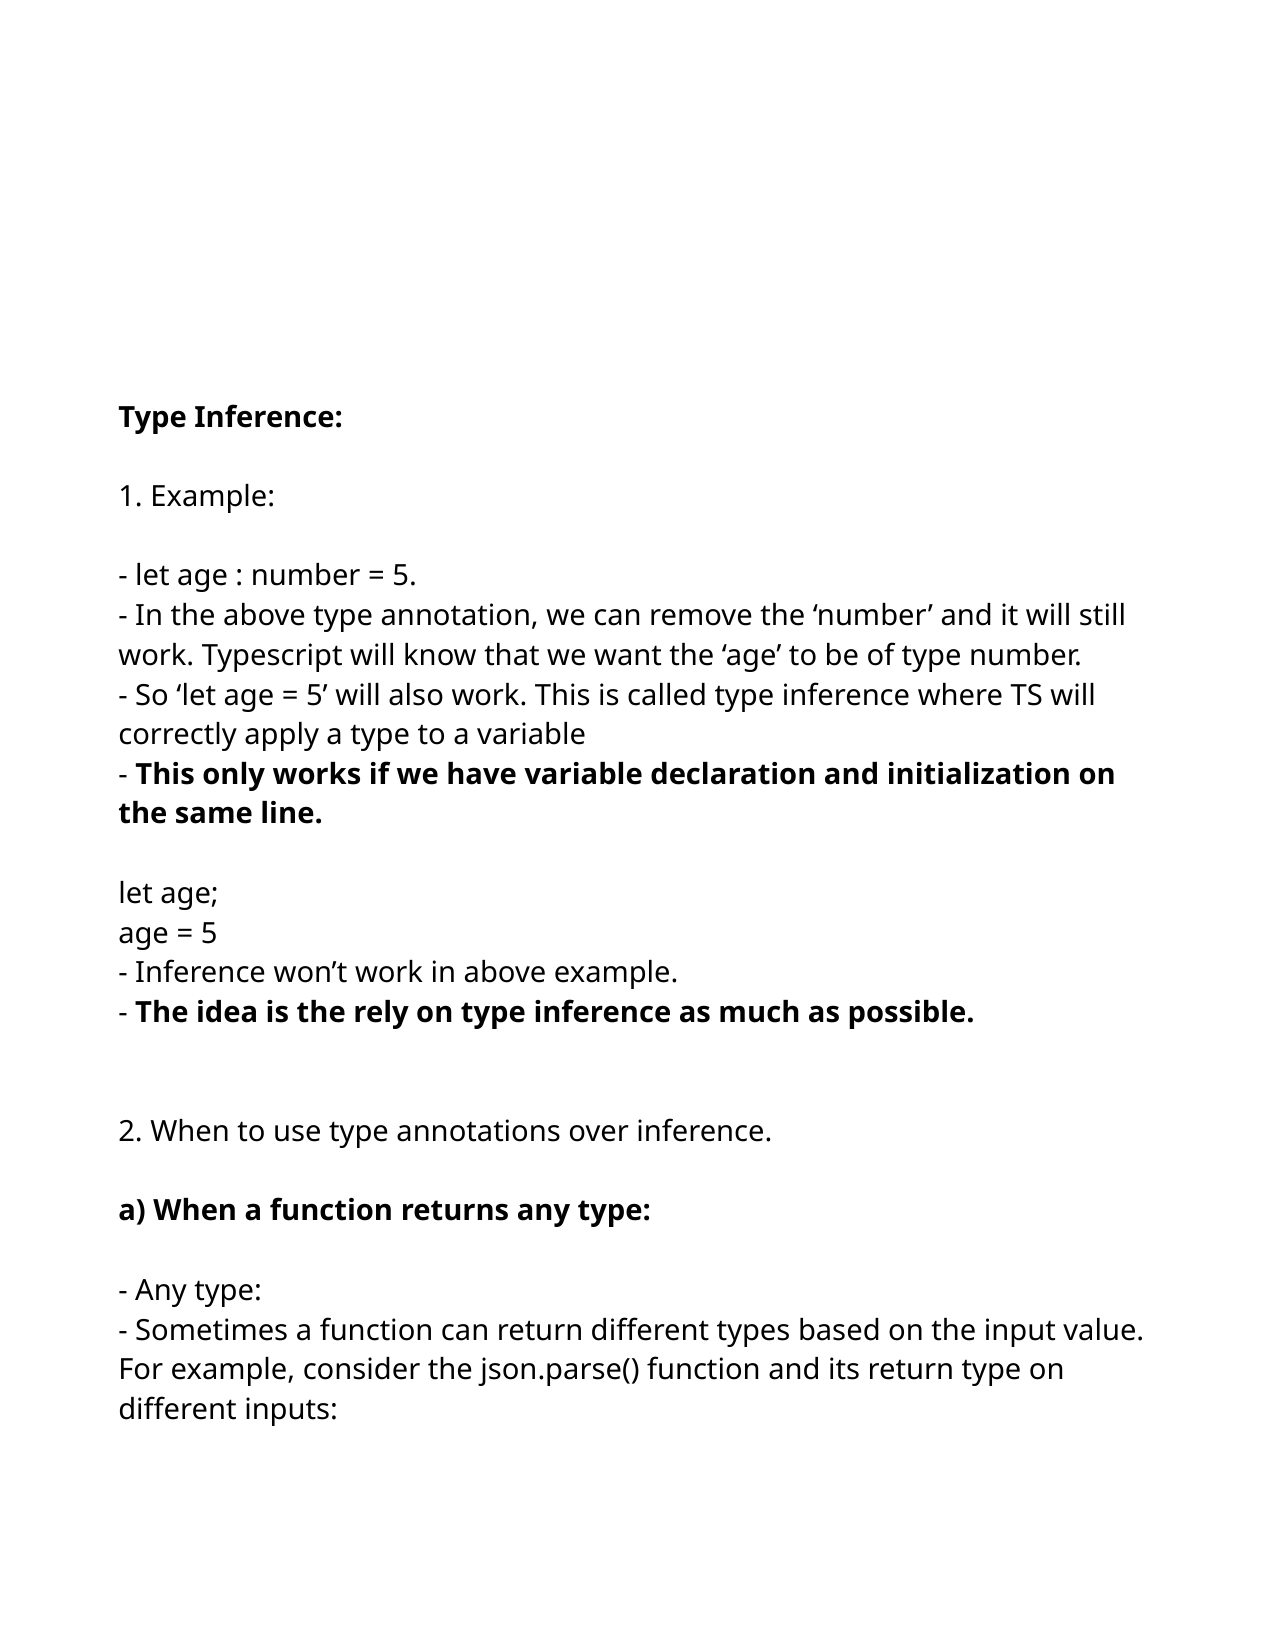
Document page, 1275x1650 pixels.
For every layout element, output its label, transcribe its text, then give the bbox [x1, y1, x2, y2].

text - The idea is the rely on type inference as much as possible. [118, 991, 1157, 1031]
text let age; [118, 872, 1157, 912]
text - let age : number = 5. [118, 555, 1157, 594]
text - Sometimes a function can return different types based on the input value. For example, consider the json.parse() function and its return type on different inputs: [118, 1309, 1157, 1428]
text - This only works if we have variable declaration and initialization on the same line. [118, 753, 1157, 832]
text 2. When to use type annotations over inference. [118, 1110, 1157, 1150]
text 1. Example: [118, 475, 1157, 515]
text - Inference won’t work in above example. [118, 952, 1157, 991]
text Type Inference: [118, 396, 1157, 436]
text age = 5 [118, 912, 1157, 952]
text - Any type: [118, 1269, 1157, 1309]
text - In the above type annotation, we can remove the ‘number’ and it will still work. Typescript will know that we want the ‘age’ to be of type number. [118, 594, 1157, 674]
text a) When a function returns any type: [118, 1190, 1157, 1229]
text - So ‘let age = 5’ will also work. This is called type inference where TS will correctly apply a type to a variable [118, 674, 1157, 753]
